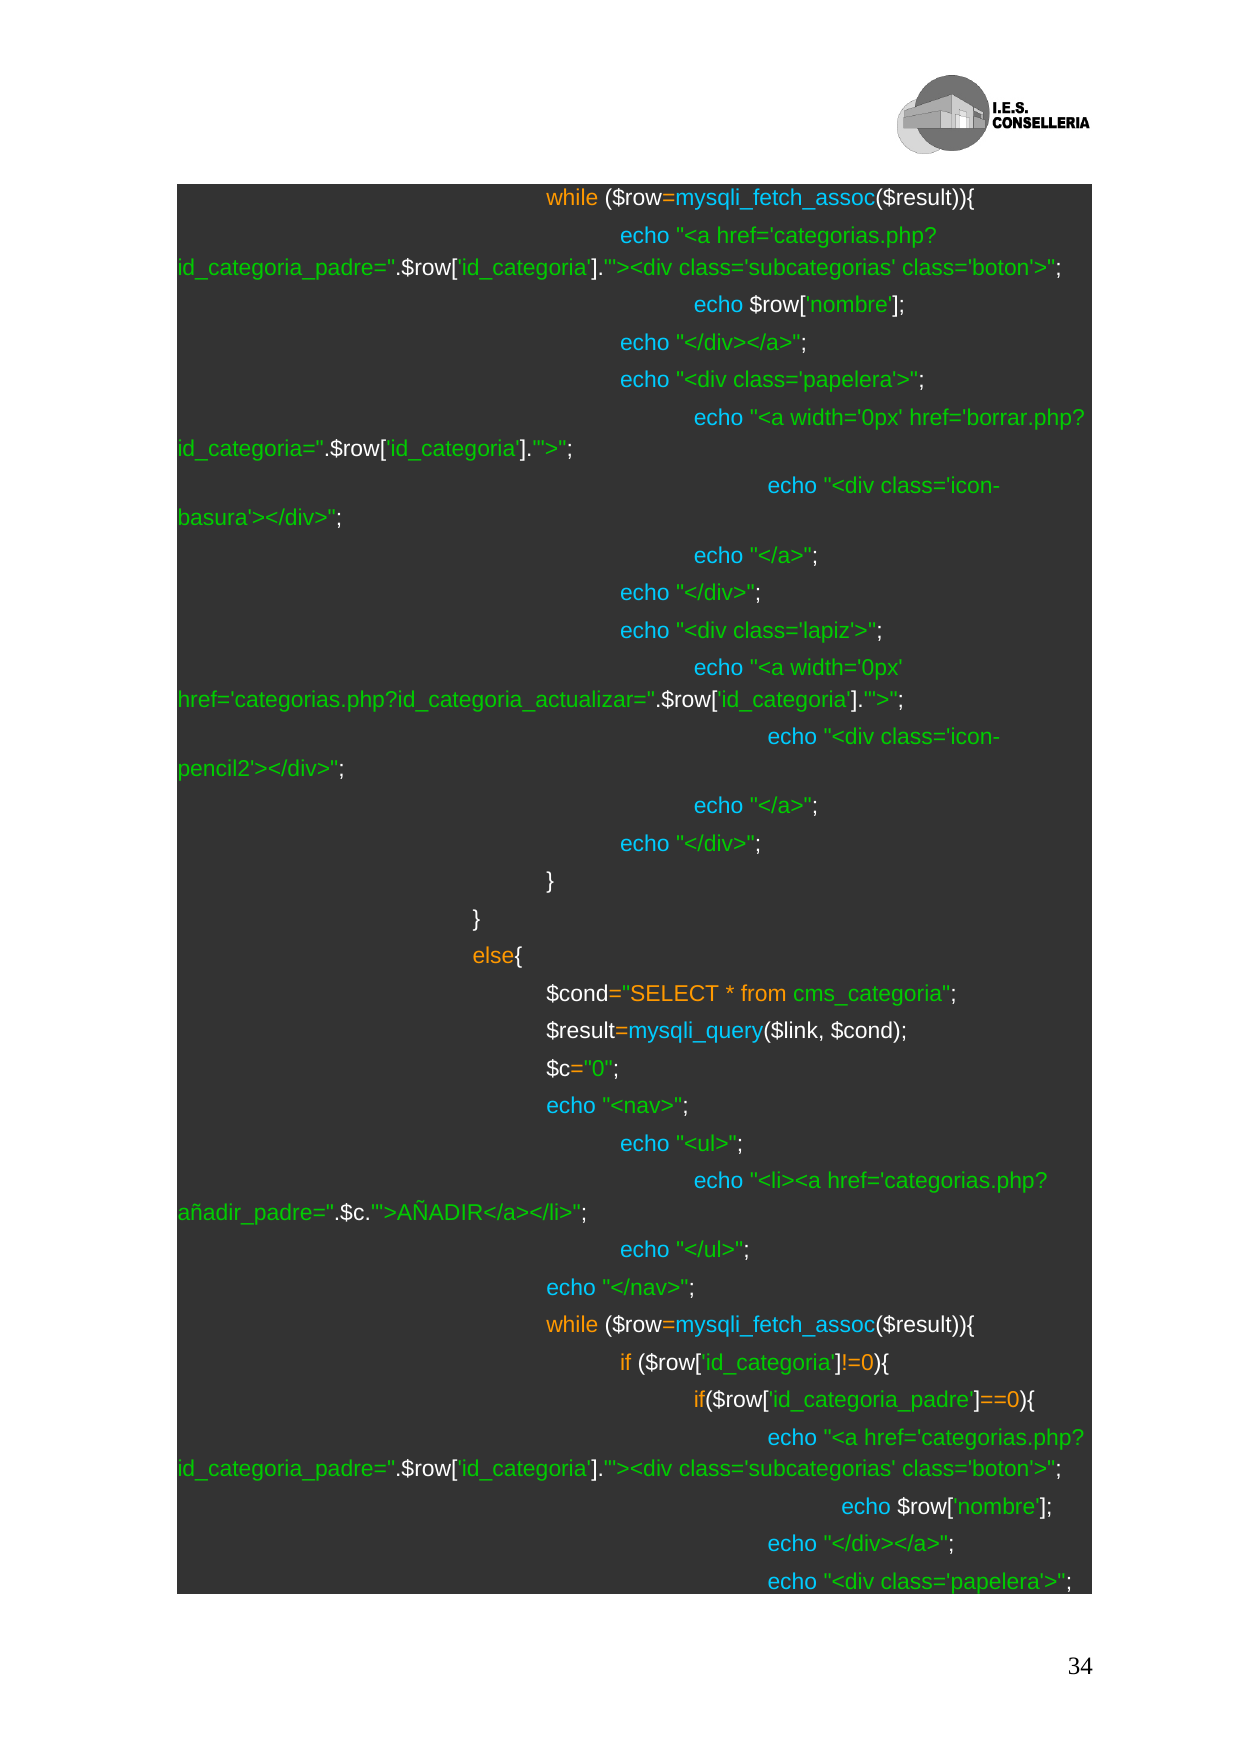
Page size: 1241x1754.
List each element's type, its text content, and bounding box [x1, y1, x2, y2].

text echo "<div class='papelera'>"; [177, 366, 1092, 392]
text echo "<nav>"; [177, 1092, 1092, 1118]
text echo $row['nombre']; [177, 1493, 1092, 1519]
text echo "</a>"; [177, 792, 1092, 818]
text echo "<div class='papelera'>"; [177, 1568, 1092, 1594]
text } [177, 905, 1092, 931]
text echo "<a width='0px' href='borrar.php?id_categoria=".$row['id_categoria']."'>"; [177, 403, 1092, 461]
text echo "<a href='categorias.php?id_categoria_padre=".$row['id_categoria']."'><div class='subcategorias' class='boton'>"; [177, 1424, 1092, 1482]
text $c="0"; [177, 1055, 1092, 1081]
text echo "</a>"; [177, 542, 1092, 568]
text echo "</div>"; [177, 579, 1092, 605]
text while ($row=mysqli_fetch_assoc($result)){ [177, 184, 1092, 211]
text $result=mysqli_query($link, $cond); [177, 1017, 1092, 1043]
text echo "</ul>"; [177, 1236, 1092, 1263]
text echo "<ul>"; [177, 1130, 1092, 1156]
text echo "<a width='0px' href='categorias.php?id_categoria_actualizar=".$row['id_categoria']."'>"; [177, 654, 1092, 712]
text else{ [177, 942, 1092, 968]
text echo "</div></a>"; [177, 1530, 1092, 1557]
text while ($row=mysqli_fetch_assoc($result)){ [177, 1311, 1092, 1338]
text if ($row['id_categoria']!=0){ [177, 1349, 1092, 1375]
text echo "</div></a>"; [177, 328, 1092, 355]
text echo "<div class='icon-basura'></div>"; [177, 472, 1092, 530]
text if($row['id_categoria_padre']==0){ [177, 1386, 1092, 1413]
text echo "</div>"; [177, 830, 1092, 856]
text echo "<div class='lapiz'>"; [177, 617, 1092, 643]
text echo "</nav>"; [177, 1274, 1092, 1300]
text $cond="SELECT * from cms_categoria"; [177, 980, 1092, 1006]
text echo "<li><a href='categorias.php?añadir_padre=".$c."'>AÑADIR</a></li>"; [177, 1167, 1092, 1225]
text echo $row['nombre']; [177, 291, 1092, 317]
text } [177, 867, 1092, 893]
text echo "<div class='icon-pencil2'></div>"; [177, 723, 1092, 781]
picture [894, 73, 1093, 155]
text echo "<a href='categorias.php?id_categoria_padre=".$row['id_categoria']."'><div class='subcategorias' class='boton'>"; [177, 222, 1092, 280]
